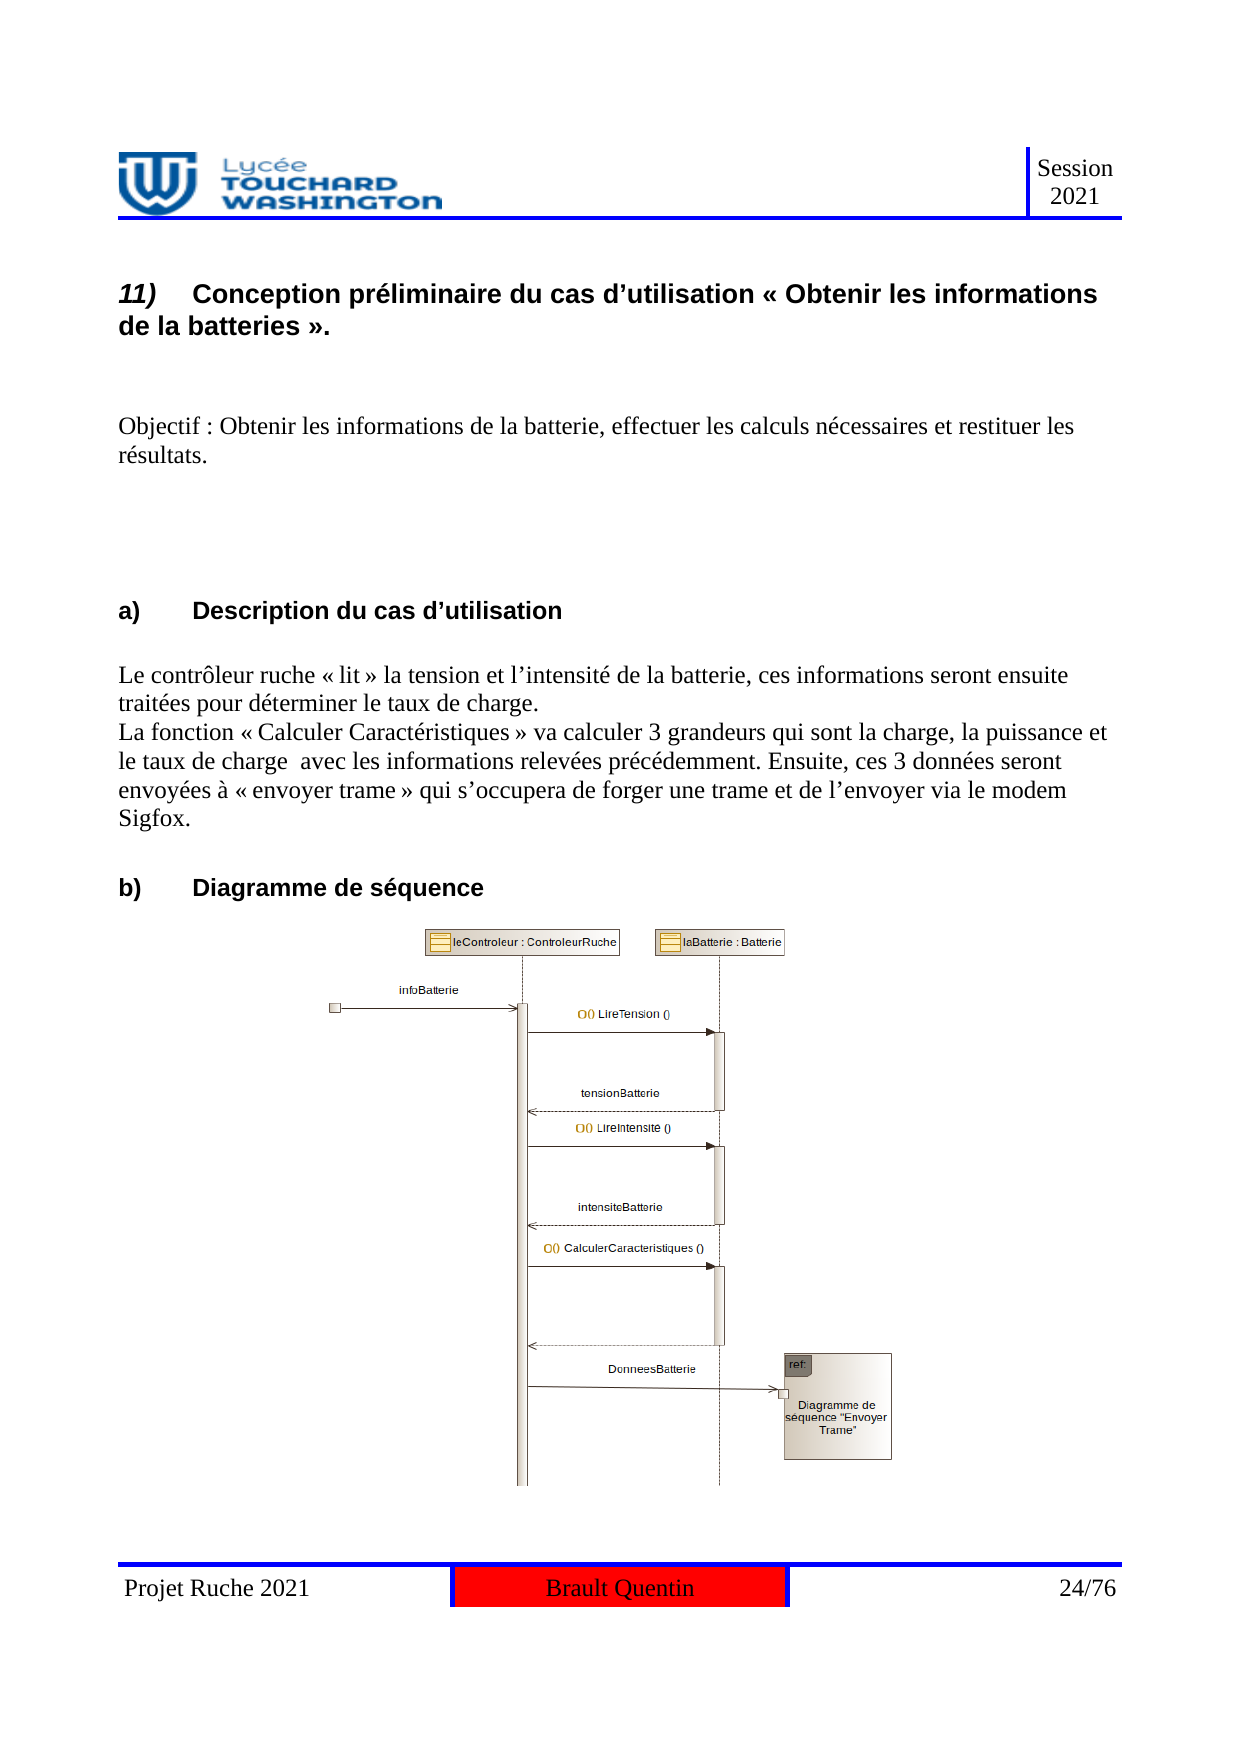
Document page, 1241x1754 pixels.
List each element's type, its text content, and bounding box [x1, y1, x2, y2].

picture [118, 152, 442, 216]
text Objectif : Obtenir les informations de la batterie, effectuer les calculs nécessaires et restituer les résultats. [118, 411, 1122, 468]
subtitle Conception préliminaire du cas d’utilisation « Obtenir les informations de la batteries ». [118, 278, 1122, 341]
picture [319, 921, 901, 1486]
subtitle Description du cas d’utilisation [118, 596, 1122, 625]
subtitle Diagramme de séquence [118, 873, 1122, 902]
text Le contrôleur ruche « lit » la tension et l’intensité de la batterie, ces informations seront ensuite traitées pour déterminer le taux de charge. La fonction « Calculer Caractéristiques » va calculer 3 grandeurs qui sont la charge, la puissance et le taux de charge avec les informations relevées précédemment. Ensuite, ces 3 données seront envoyées à « envoyer trame » qui s’occupera de forger une trame et de l’envoyer via le modem Sigfox. [118, 660, 1122, 832]
